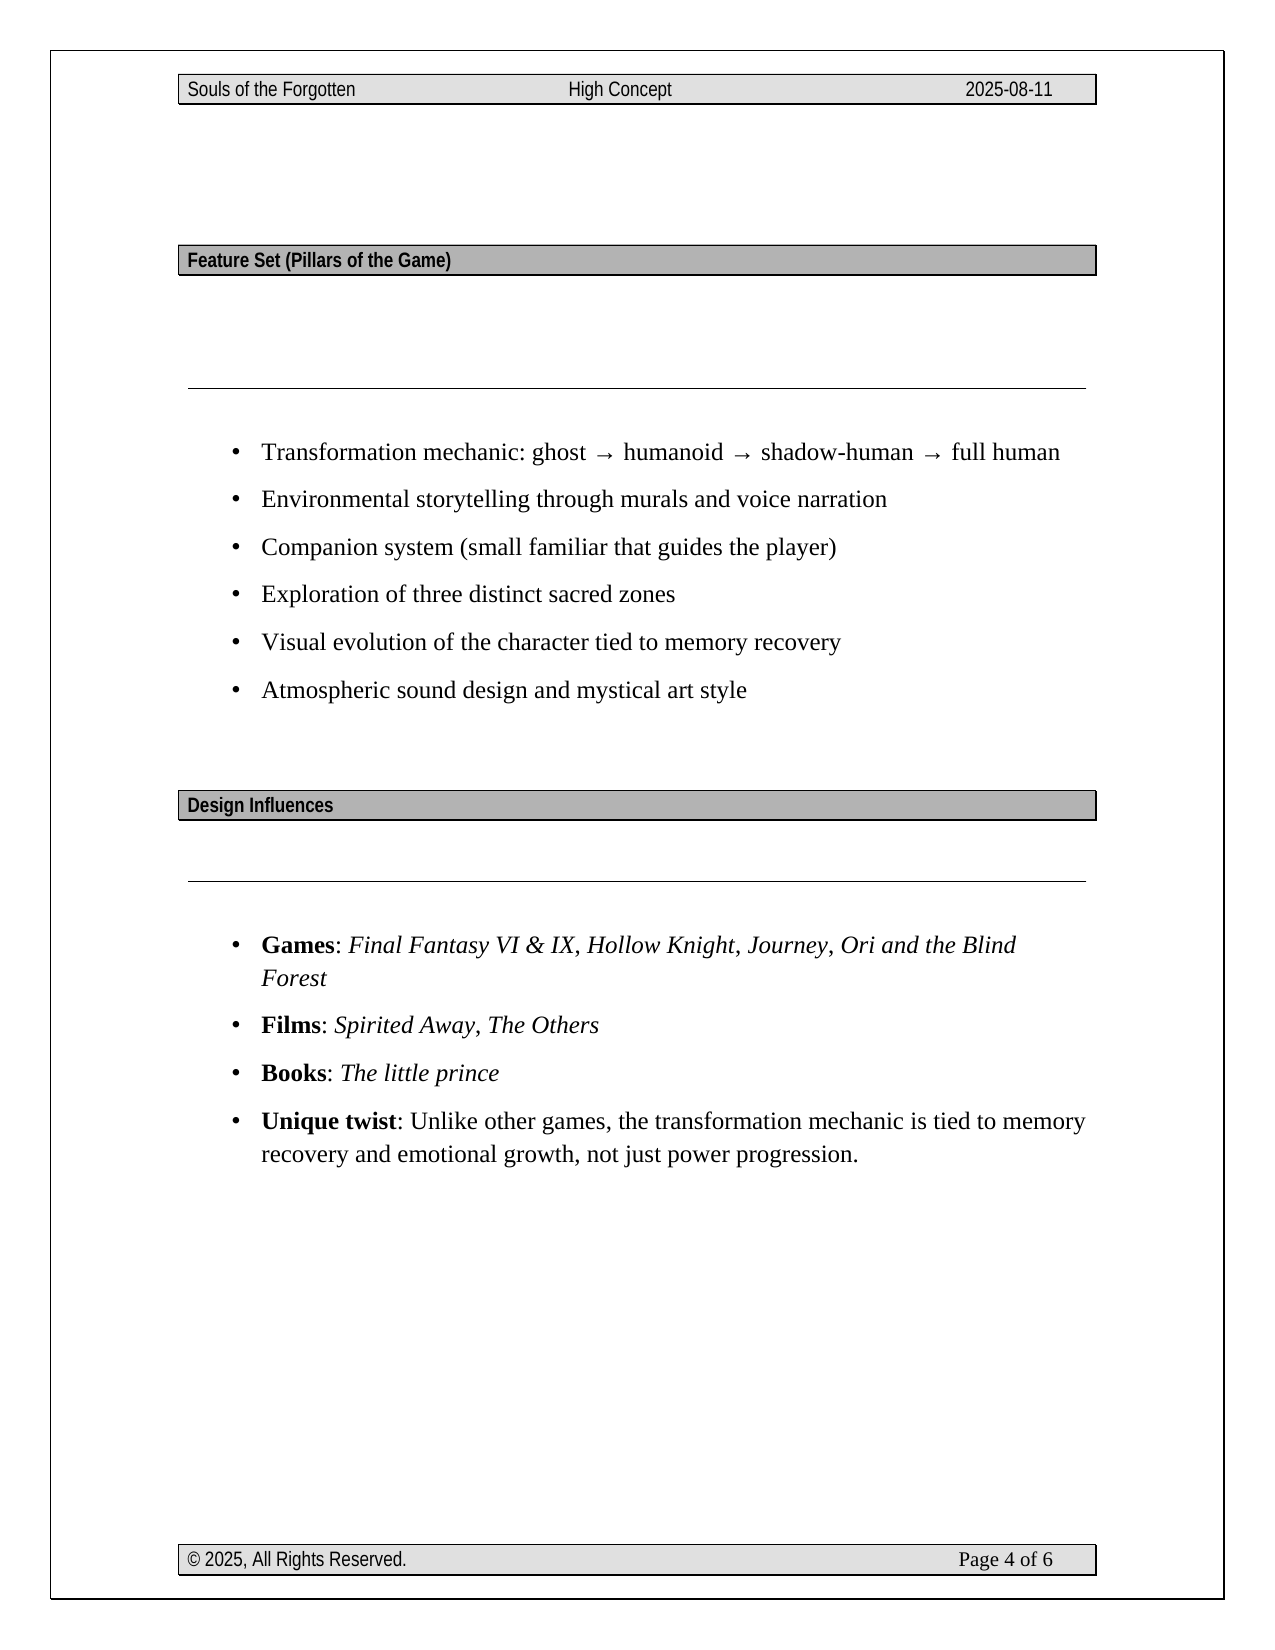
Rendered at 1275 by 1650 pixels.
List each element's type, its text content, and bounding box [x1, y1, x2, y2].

list Unique twist: Unlike other games, the transformation mechanic is tied to memory recovery and emotional growth, not just power progression. [232, 1106, 1086, 1167]
text Design Influences [179, 791, 1095, 819]
list Games: Final Fantasy VI & IX, Hollow Knight, Journey, Ori and the Blind Forest [232, 930, 1086, 992]
subtitle Feature Set (Pillars of the Game) [179, 246, 1095, 274]
list Companion system (small familiar that guides the player) [232, 532, 1086, 561]
list Visual evolution of the character tied to memory recovery [232, 627, 1086, 656]
list Films: Spirited Away, The Others [232, 1011, 1086, 1039]
list Atmospheric sound design and mystical art style [232, 675, 1086, 703]
list Books: The little prince [232, 1058, 1086, 1087]
list Environmental storytelling through murals and voice narration [232, 484, 1086, 513]
list Transformation mechanic: ghost → humanoid → shadow-human → full human [232, 437, 1086, 465]
list Exploration of three distinct sacred zones [232, 579, 1086, 608]
